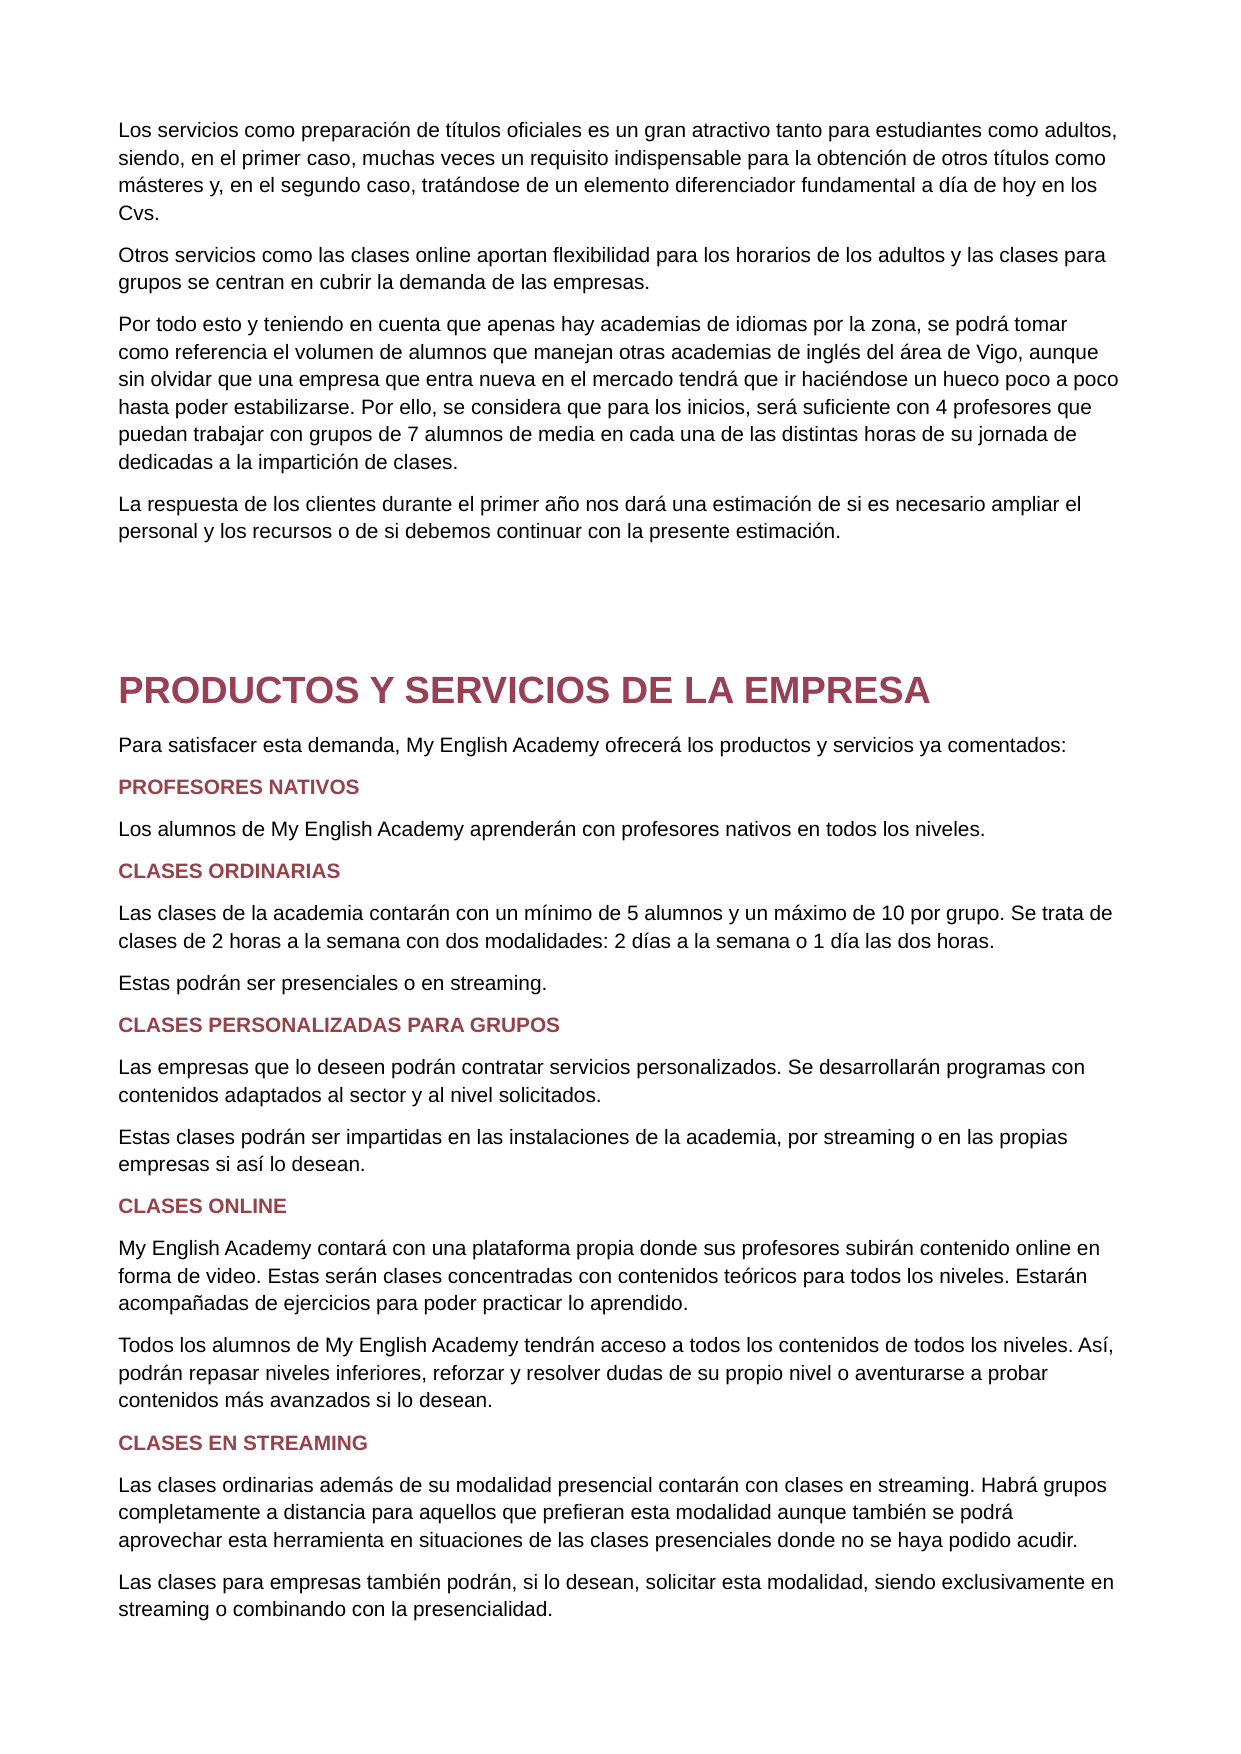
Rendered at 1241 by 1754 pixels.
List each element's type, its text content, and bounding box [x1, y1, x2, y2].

text Las clases ordinarias además de su modalidad presencial contarán con clases en streaming. Habrá grupos completamente a distancia para aquellos que prefieran esta modalidad aunque también se podrá aprovechar esta herramienta en situaciones de las clases presenciales donde no se haya podido acudir. [118, 1472, 1122, 1551]
text PROFESORES NATIVOS [118, 775, 1122, 799]
text CLASES ONLINE [118, 1194, 1122, 1218]
text La respuesta de los clientes durante el primer año nos dará una estimación de si es necesario ampliar el personal y los recursos o de si debemos continuar con la presente estimación. [118, 492, 1122, 543]
text PRODUCTOS Y SERVICIOS DE LA EMPRESA [118, 668, 1122, 712]
text CLASES ORDINARIAS [118, 859, 1122, 883]
text CLASES PERSONALIZADAS PARA GRUPOS [118, 1013, 1122, 1037]
text Todos los alumnos de My English Academy tendrán acceso a todos los contenidos de todos los niveles. Así, podrán repasar niveles inferiores, reforzar y resolver dudas de su propio nivel o aventurarse a probar contenidos más avanzados si lo desean. [118, 1333, 1122, 1412]
text CLASES EN STREAMING [118, 1430, 1122, 1454]
text Estas podrán ser presenciales o en streaming. [118, 971, 1122, 995]
text Las clases para empresas también podrán, si lo desean, solicitar esta modalidad, siendo exclusivamente en streaming o combinando con la presencialidad. [118, 1569, 1122, 1621]
text Por todo esto y teniendo en cuenta que apenas hay academias de idiomas por la zona, se podrá tomar como referencia el volumen de alumnos que manejan otras academias de inglés del área de Vigo, aunque sin olvidar que una empresa que entra nueva en el mercado tendrá que ir haciéndose un hueco poco a poco hasta poder estabilizarse. Por ello, se considera que para los inicios, será suficiente con 4 profesores que puedan trabajar con grupos de 7 alumnos de media en cada una de las distintas horas de su jornada de dedicadas a la impartición de clases. [118, 312, 1122, 474]
text Otros servicios como las clases online aportan flexibilidad para los horarios de los adultos y las clases para grupos se centran en cubrir la demanda de las empresas. [118, 243, 1122, 294]
text Los servicios como preparación de títulos oficiales es un gran atractivo tanto para estudiantes como adultos, siendo, en el primer caso, muchas veces un requisito indispensable para la obtención de otros títulos como másteres y, en el segundo caso, tratándose de un elemento diferenciador fundamental a día de hoy en los Cvs. [118, 118, 1122, 224]
text Las clases de la academia contarán con un mínimo de 5 alumnos y un máximo de 10 por grupo. Se trata de clases de 2 horas a la semana con dos modalidades: 2 días a la semana o 1 día las dos horas. [118, 901, 1122, 953]
text Las empresas que lo deseen podrán contratar servicios personalizados. Se desarrollarán programas con contenidos adaptados al sector y al nivel solicitados. [118, 1055, 1122, 1106]
text Estas clases podrán ser impartidas en las instalaciones de la academia, por streaming o en las propias empresas si así lo desean. [118, 1124, 1122, 1176]
text Los alumnos de My English Academy aprenderán con profesores nativos en todos los niveles. [118, 817, 1122, 841]
text My English Academy contará con una plataforma propia donde sus profesores subirán contenido online en forma de video. Estas serán clases concentradas con contenidos teóricos para todos los niveles. Estarán acompañadas de ejercicios para poder practicar lo aprendido. [118, 1236, 1122, 1315]
text Para satisfacer esta demanda, My English Academy ofrecerá los productos y servicios ya comentados: [118, 733, 1122, 757]
